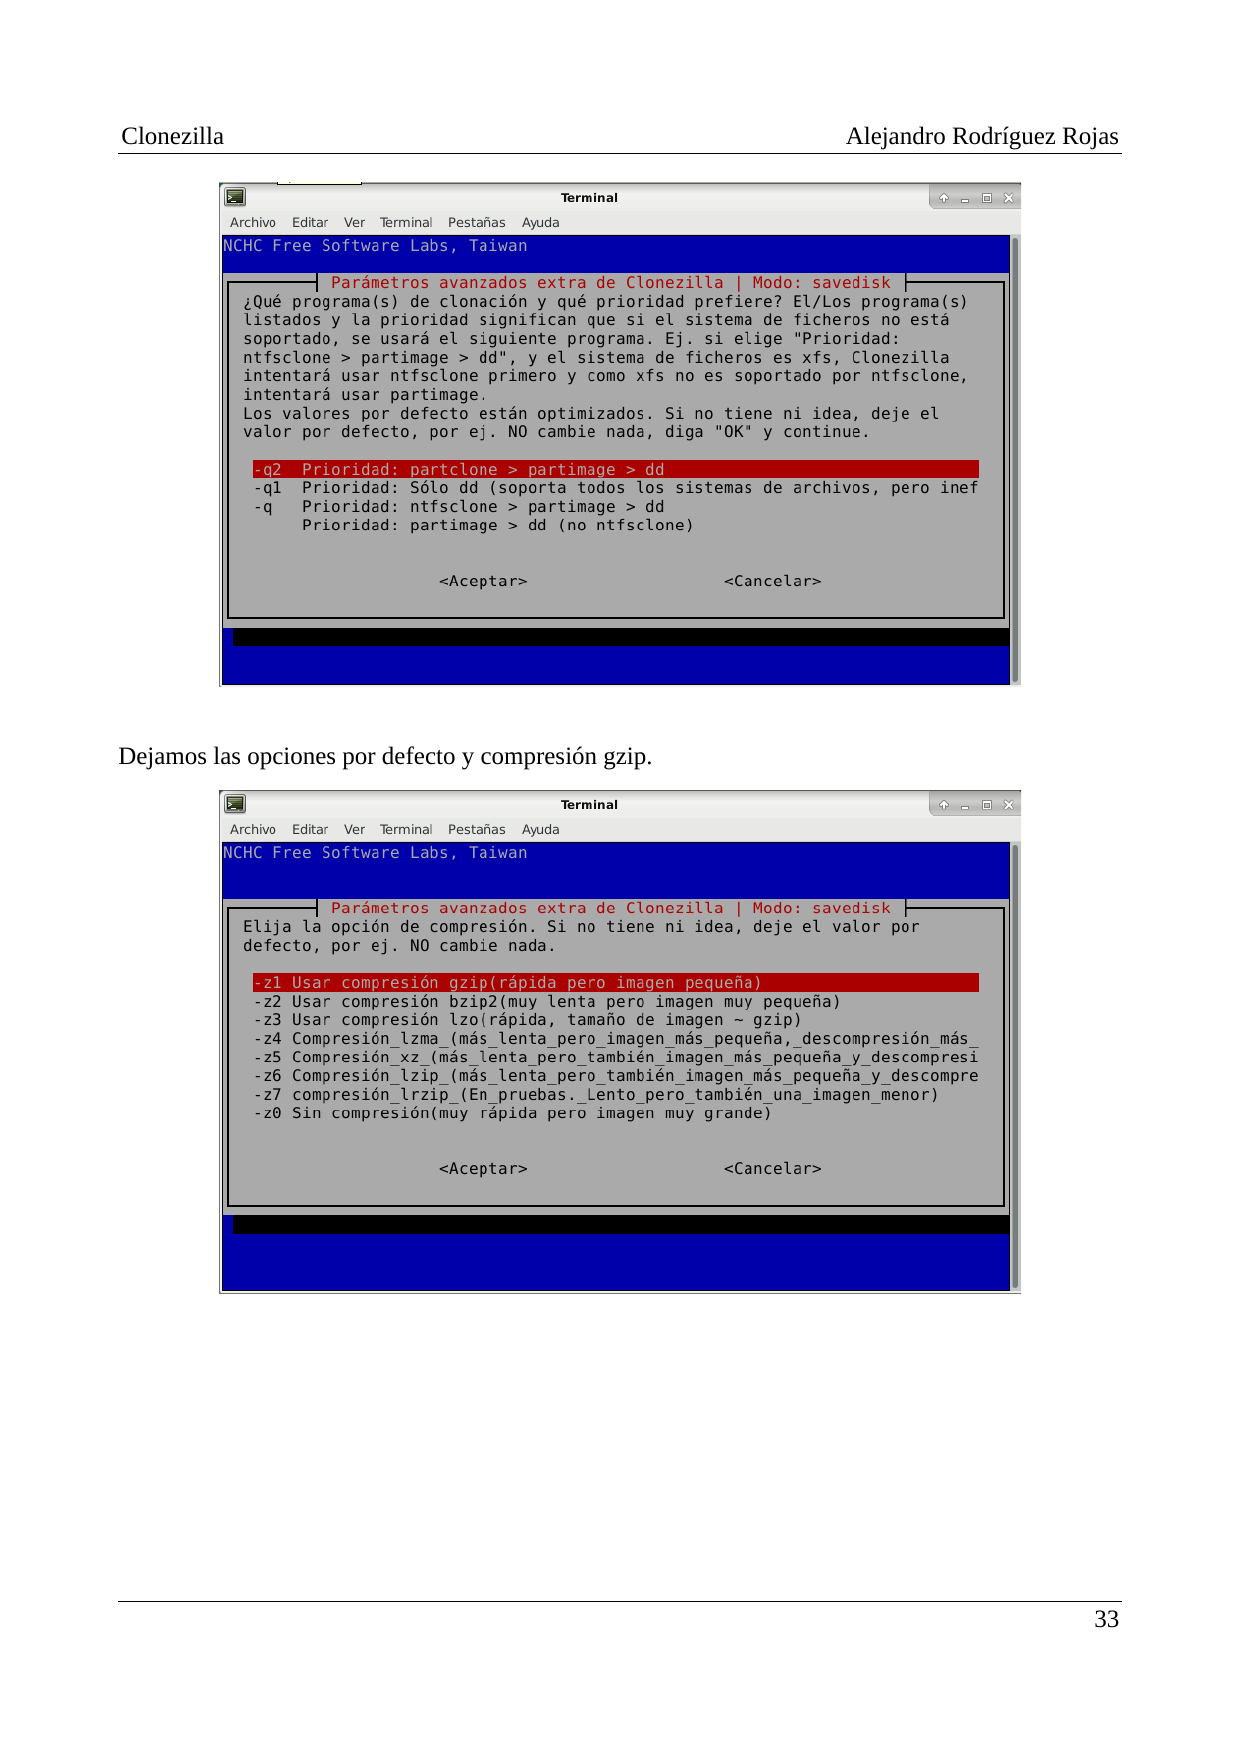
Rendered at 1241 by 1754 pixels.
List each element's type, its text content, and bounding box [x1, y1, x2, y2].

text Dejamos las opciones por defecto y compresión gzip. [118, 741, 1122, 770]
picture [219, 182, 1022, 687]
picture [219, 790, 1022, 1294]
